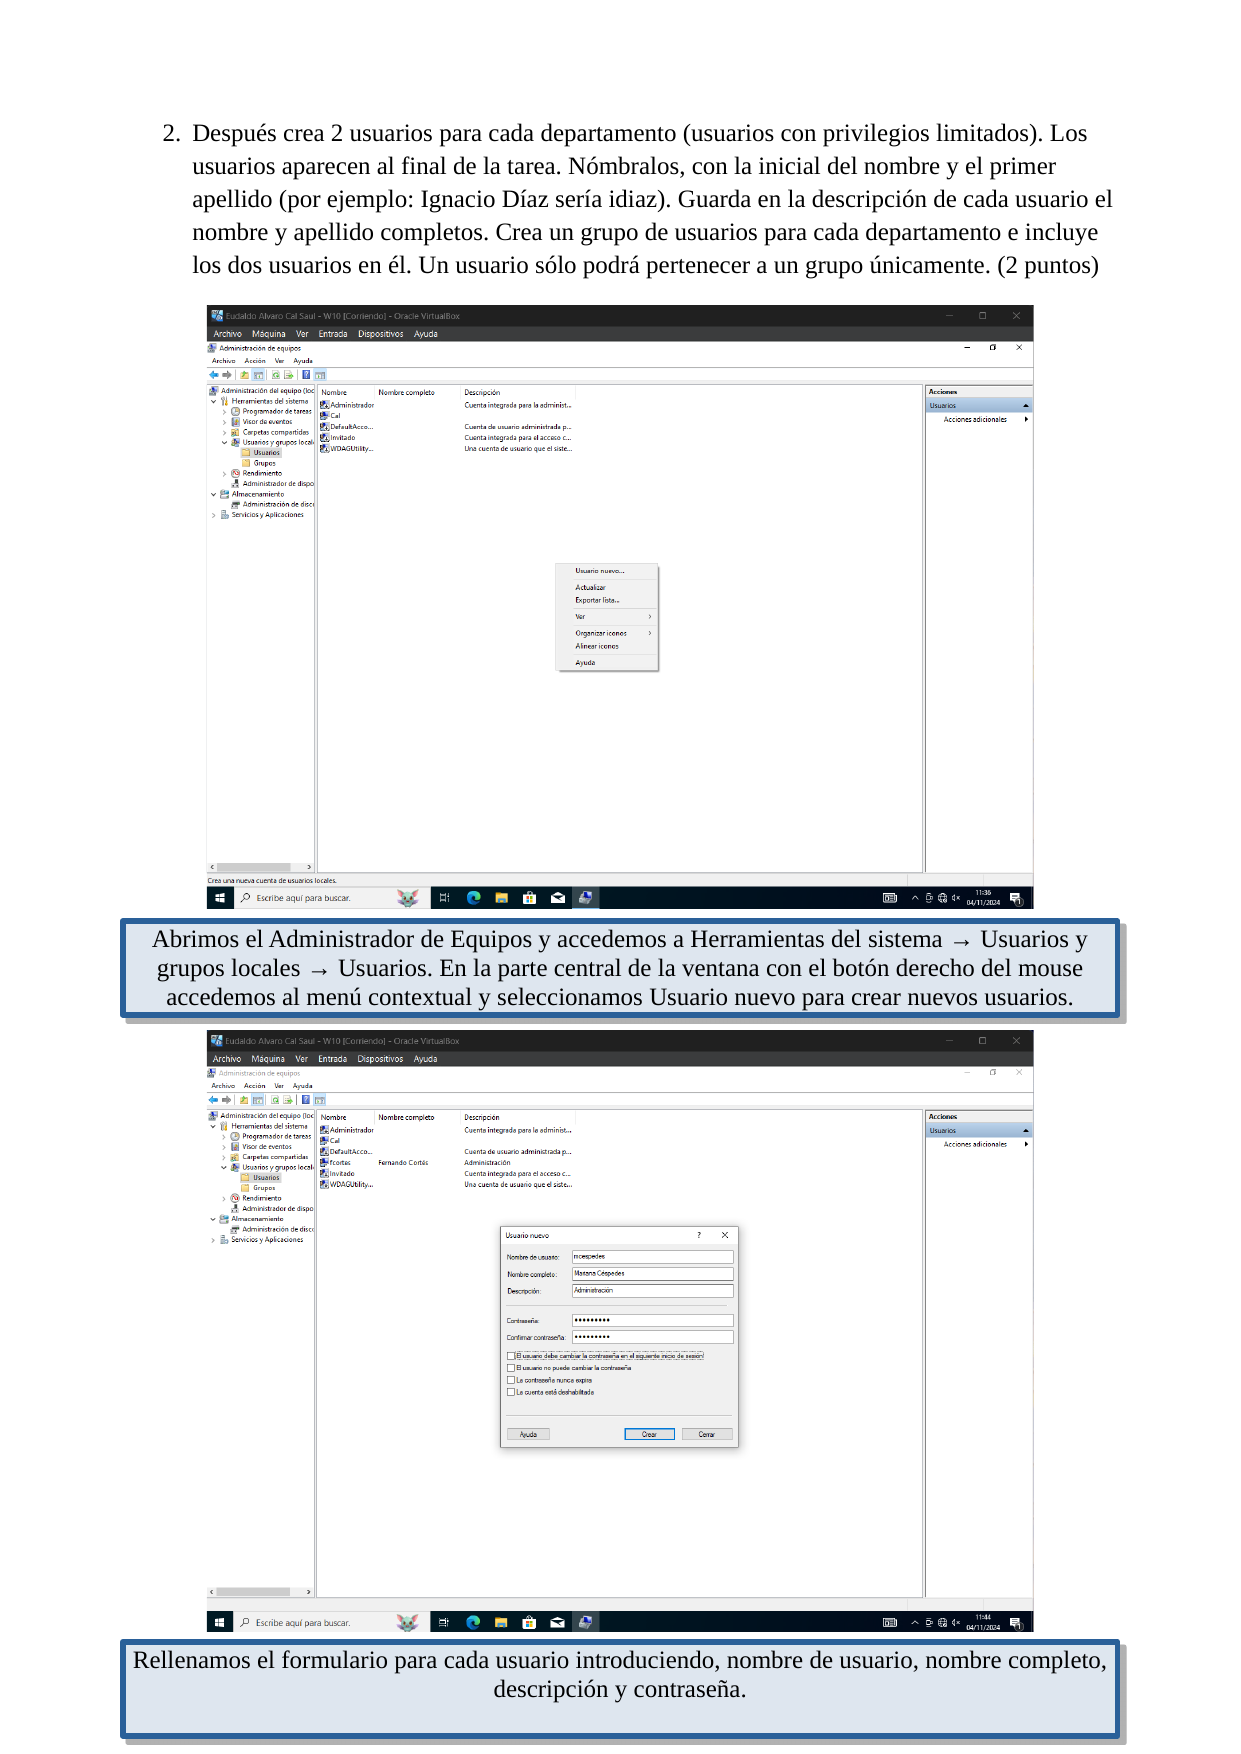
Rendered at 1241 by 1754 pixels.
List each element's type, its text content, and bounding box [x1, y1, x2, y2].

picture [206, 305, 1034, 909]
picture [206, 1030, 1034, 1632]
list Después crea 2 usuarios para cada departamento (usuarios con privilegios limitados). Los usuarios aparecen al final de la tarea. Nómbralos, con la inicial del nombre y el primer apellido (por ejemplo: Ignacio Díaz sería idiaz). Guarda en la descripción de cada usuario el nombre y apellido completos. Crea un grupo de usuarios para cada departamento e incluye los dos usuarios en él. Un usuario sólo podrá pertenecer a un grupo únicamente. (2 puntos) [162, 118, 1122, 279]
